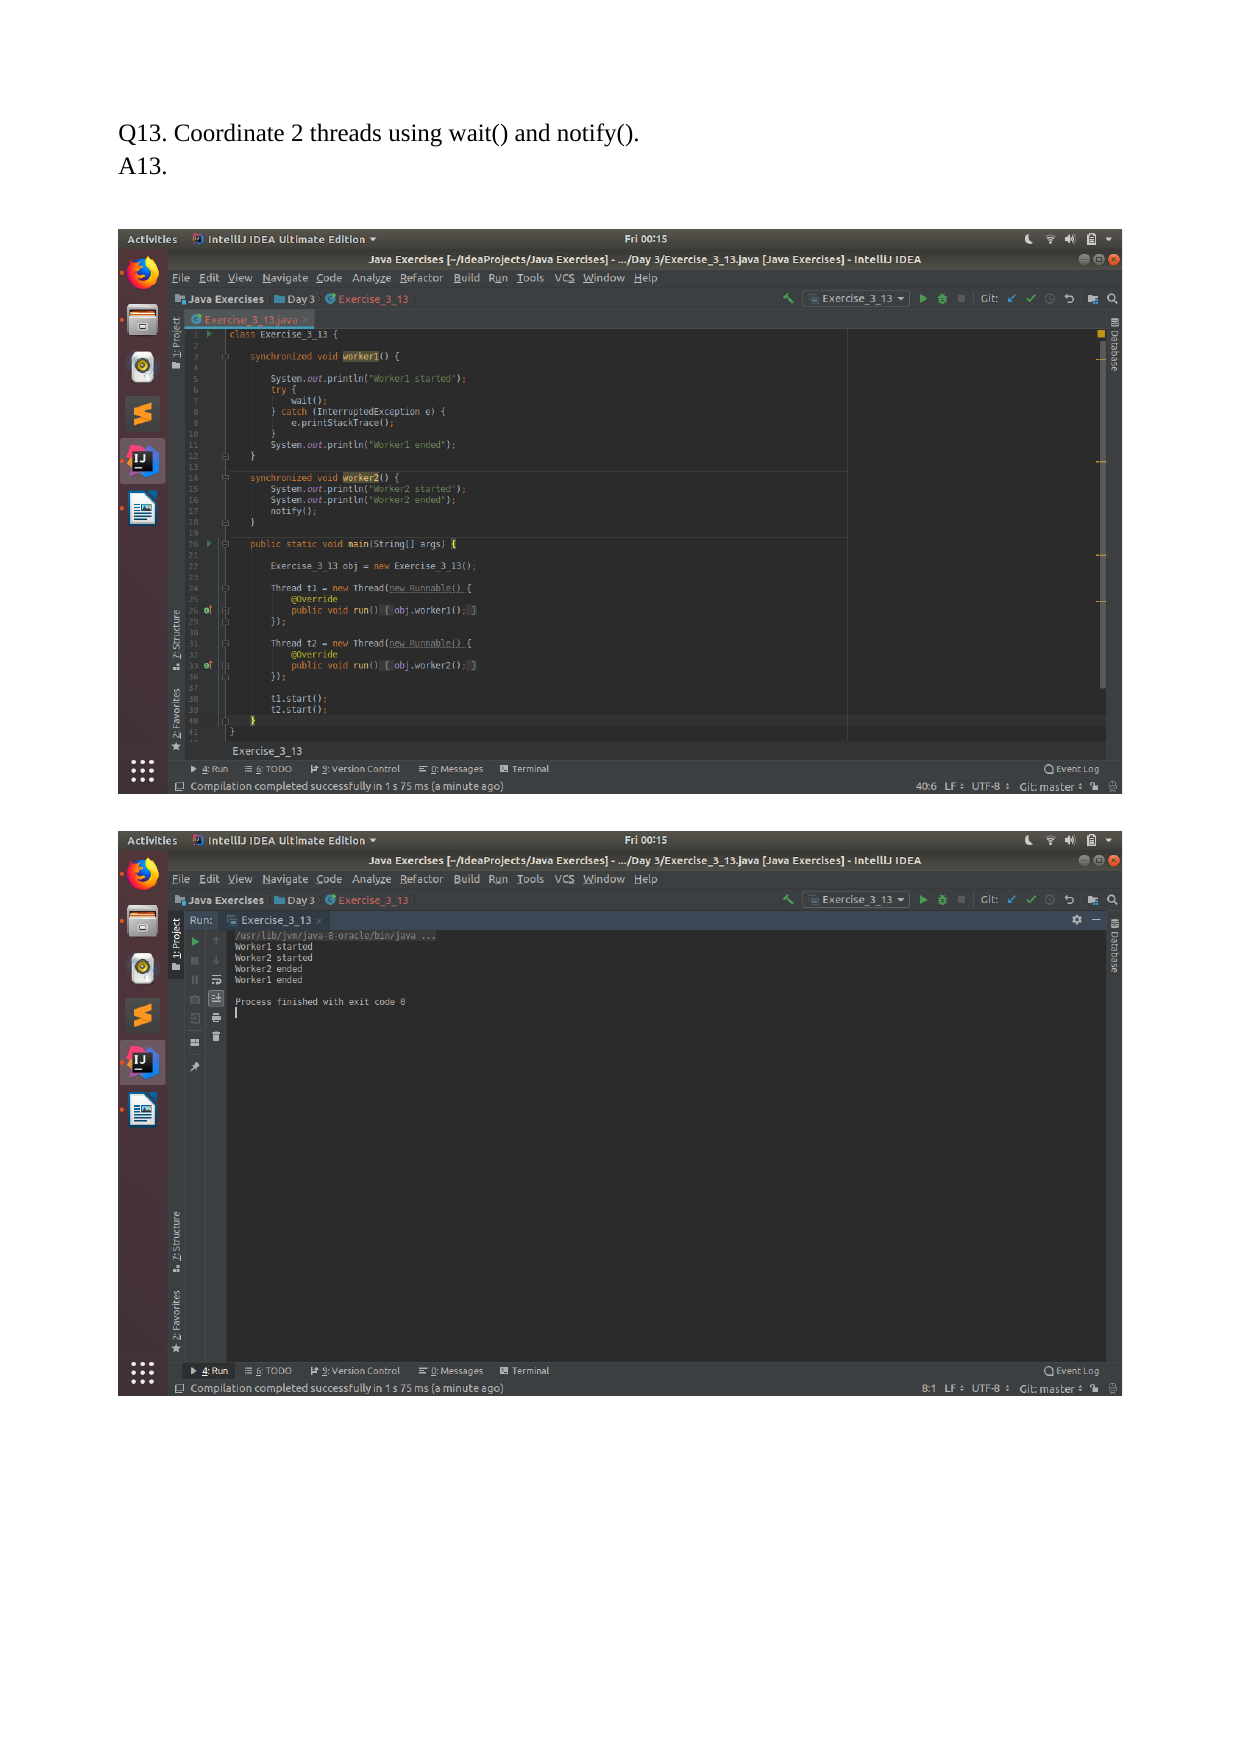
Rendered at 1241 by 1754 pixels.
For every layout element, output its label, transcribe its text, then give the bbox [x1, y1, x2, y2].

text Q13. Coordinate 2 threads using wait() and notify(). [118, 118, 1122, 147]
picture [118, 229, 1123, 794]
picture [118, 831, 1123, 1396]
text A13. [118, 151, 1122, 180]
